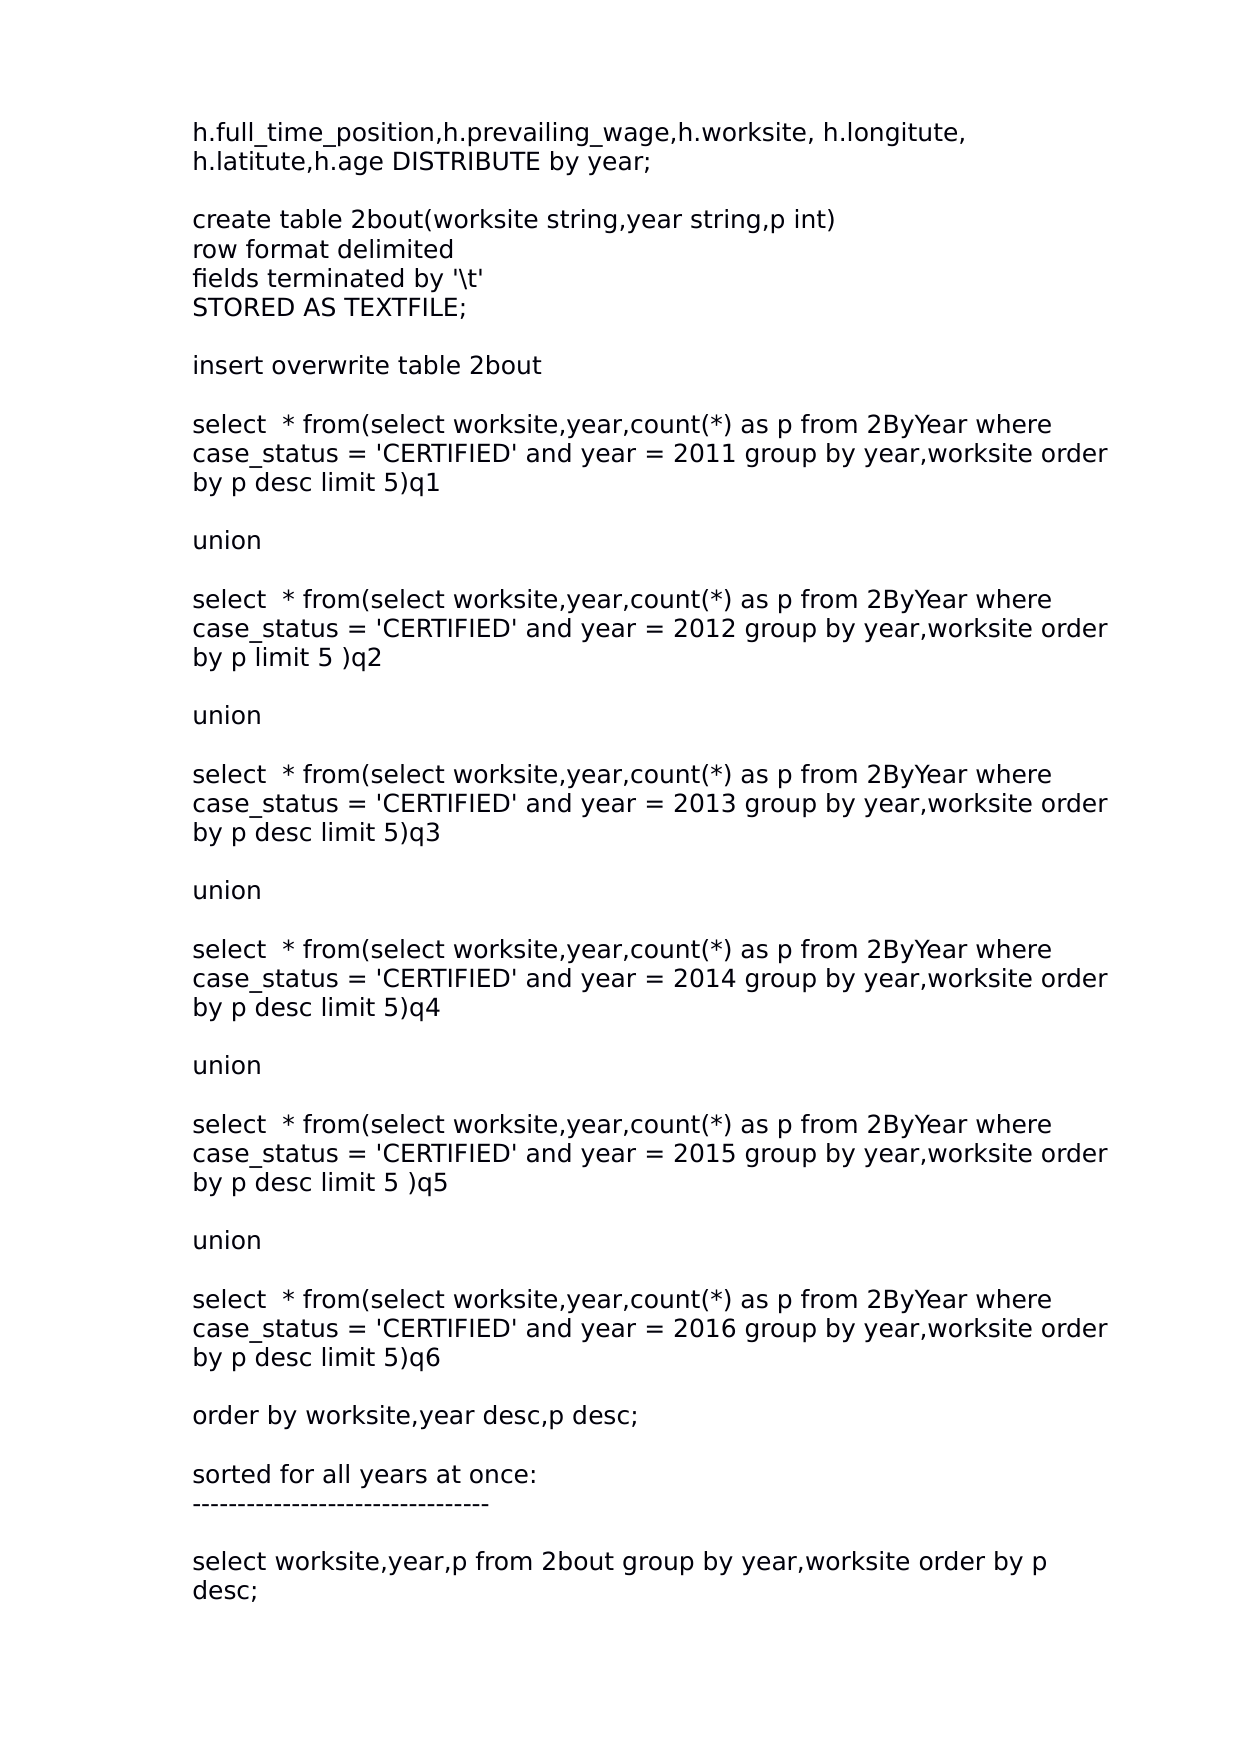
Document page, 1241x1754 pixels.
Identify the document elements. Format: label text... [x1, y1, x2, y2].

text order by worksite,year desc,p desc; [192, 1401, 1122, 1431]
text insert overwrite table 2bout [192, 351, 1122, 381]
text STORED AS TEXTFILE; [192, 293, 1122, 322]
text union [192, 1226, 1122, 1256]
text select worksite,year,p from 2bout group by year,worksite order by p desc; [192, 1547, 1122, 1606]
text union [192, 1051, 1122, 1081]
text select * from(select worksite,year,count(*) as p from 2ByYear where case_status = 'CERTIFIED' and year = 2014 group by year,worksite order by p desc limit 5)q4 [192, 935, 1122, 1022]
text union [192, 526, 1122, 556]
text select * from(select worksite,year,count(*) as p from 2ByYear where case_status = 'CERTIFIED' and year = 2015 group by year,worksite order by p desc limit 5 )q5 [192, 1110, 1122, 1197]
text h.full_time_position,h.prevailing_wage,h.worksite, h.longitute, h.latitute,h.age DISTRIBUTE by year; [192, 118, 1122, 176]
text select * from(select worksite,year,count(*) as p from 2ByYear where case_status = 'CERTIFIED' and year = 2013 group by year,worksite order by p desc limit 5)q3 [192, 760, 1122, 847]
text union [192, 701, 1122, 731]
text select * from(select worksite,year,count(*) as p from 2ByYear where case_status = 'CERTIFIED' and year = 2016 group by year,worksite order by p desc limit 5)q6 [192, 1285, 1122, 1372]
text select * from(select worksite,year,count(*) as p from 2ByYear where case_status = 'CERTIFIED' and year = 2011 group by year,worksite order by p desc limit 5)q1 [192, 410, 1122, 497]
text union [192, 876, 1122, 906]
text --------------------------------- [192, 1489, 1122, 1518]
text sorted for all years at once: [192, 1460, 1122, 1489]
text fields terminated by '\t' [192, 264, 1122, 293]
text select * from(select worksite,year,count(*) as p from 2ByYear where case_status = 'CERTIFIED' and year = 2012 group by year,worksite order by p limit 5 )q2 [192, 585, 1122, 672]
text create table 2bout(worksite string,year string,p int) [192, 206, 1122, 235]
text row format delimited [192, 235, 1122, 264]
